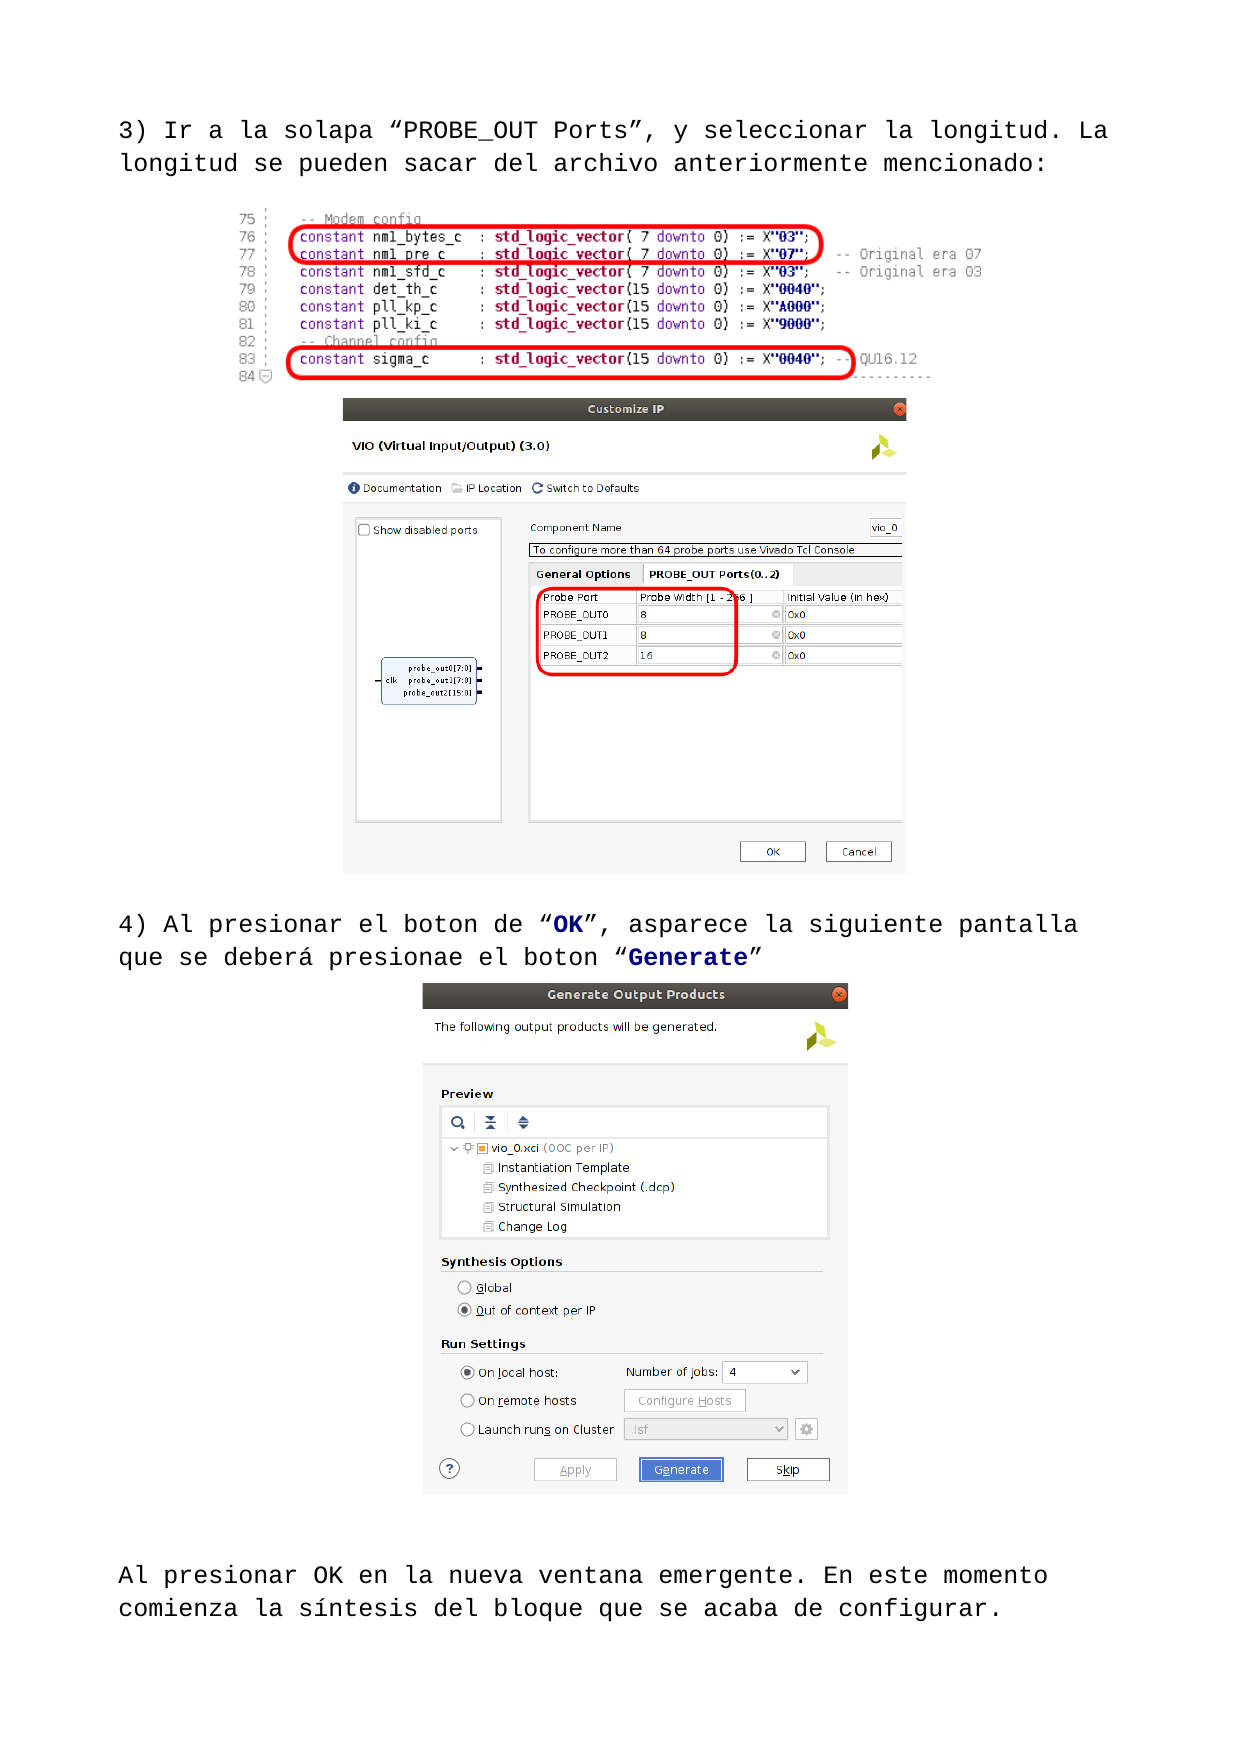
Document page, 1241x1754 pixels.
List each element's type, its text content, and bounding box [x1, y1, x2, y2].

picture [342, 398, 907, 874]
text Al presionar OK en la nueva ventana emergente. En este momento comienza la síntesis del bloque que se acaba de configurar. [118, 1563, 1122, 1623]
picture [422, 983, 849, 1494]
text 4) Al presionar el boton de “OK”, asparece la siguiente pantalla que se deberá presionae el boton “Generate” [118, 912, 1122, 973]
picture [235, 208, 1039, 386]
text 3) Ir a la solapa “PROBE_OUT Ports”, y seleccionar la longitud. La longitud se pueden sacar del archivo anteriormente mencionado: [118, 118, 1122, 179]
